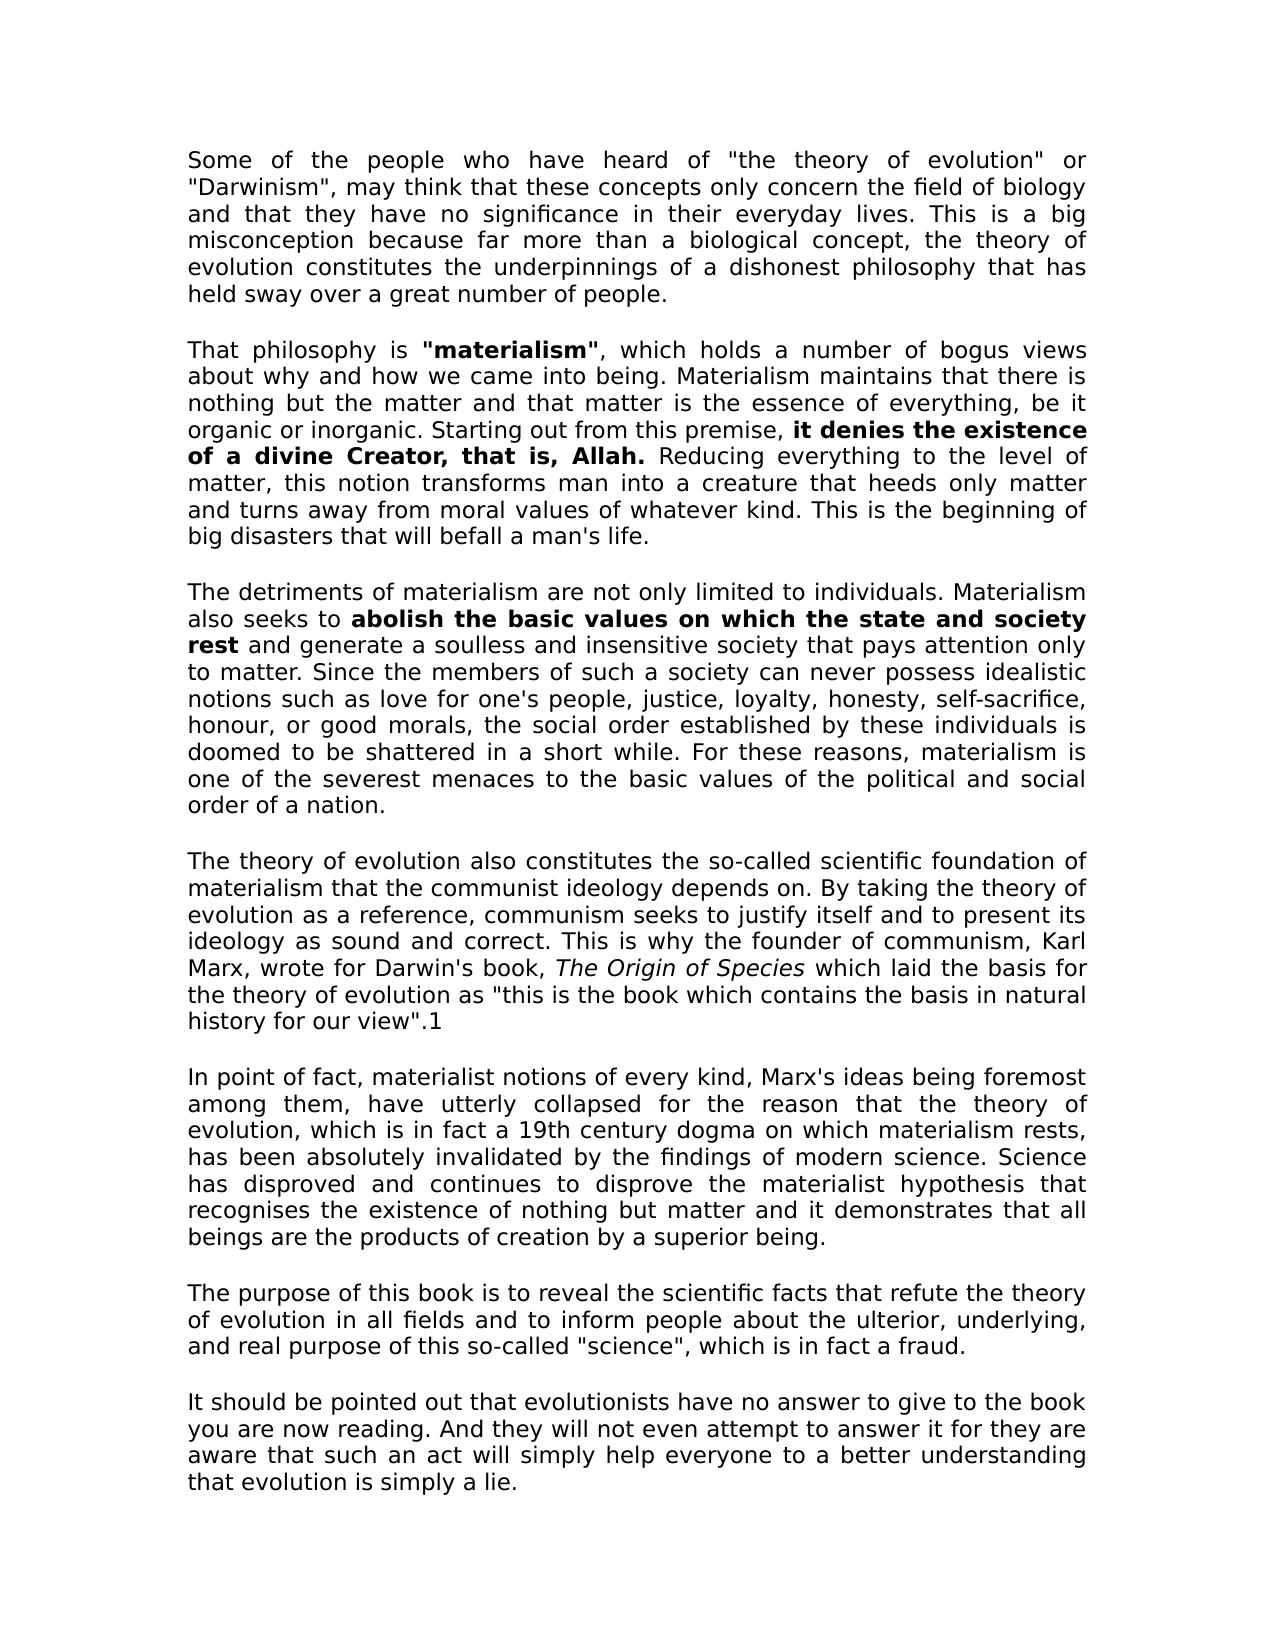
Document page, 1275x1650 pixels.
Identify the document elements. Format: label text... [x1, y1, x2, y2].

text The detriments of materialism are not only limited to individuals. Materialism also seeks to abolish the basic values on which the state and society rest and generate a soulless and insensitive society that pays attention only to matter. Since the members of such a society can never possess idealistic notions such as love for one's people, justice, loyalty, honesty, self-sacrifice, honour, or good morals, the social order established by these individuals is doomed to be shattered in a short while. For these reasons, materialism is one of the severest menaces to the basic values of the political and social order of a nation. [187, 579, 1088, 819]
text The purpose of this book is to reveal the scientific facts that refute the theory of evolution in all fields and to inform people about the ulterior, underlying, and real purpose of this so-called "science", which is in fact a fraud. [187, 1280, 1088, 1360]
text The theory of evolution also constitutes the so-called scientific foundation of materialism that the communist ideology depends on. By taking the theory of evolution as a reference, communism seeks to justify itself and to present its ideology as sound and correct. This is why the founder of communism, Karl Marx, wrote for Darwin's book, The Origin of Species which laid the basis for the theory of evolution as "this is the book which contains the basis in natural history for our view".1 [187, 848, 1088, 1035]
text It should be pointed out that evolutionists have no answer to give to the book you are now reading. And they will not even attempt to answer it for they are aware that such an act will simply help everyone to a better understanding that evolution is simply a lie. [187, 1389, 1088, 1496]
text In point of fact, materialist notions of every kind, Marx's ideas being foremost among them, have utterly collapsed for the reason that the theory of evolution, which is in fact a 19th century dogma on which materialism rests, has been absolutely invalidated by the findings of modern science. Science has disproved and continues to disprove the materialist hypothesis that recognises the existence of nothing but matter and it demonstrates that all beings are the products of creation by a superior being. [187, 1064, 1088, 1251]
text Some of the people who have heard of "the theory of evolution" or "Darwinism", may think that these concepts only concern the field of biology and that they have no significance in their everyday lives. This is a big misconception because far more than a biological concept, the theory of evolution constitutes the underpinnings of a dishonest philosophy that has held sway over a great number of people. [187, 148, 1088, 308]
text That philosophy is "materialism", which holds a number of bogus views about why and how we came into being. Materialism maintains that there is nothing but the matter and that matter is the essence of everything, be it organic or inorganic. Starting out from this premise, it denies the existence of a divine Creator, that is, Allah. Reducing everything to the level of matter, this notion transforms man into a creature that heeds only matter and turns away from moral values of whatever kind. This is the beginning of big disasters that will befall a man's life. [187, 337, 1088, 550]
